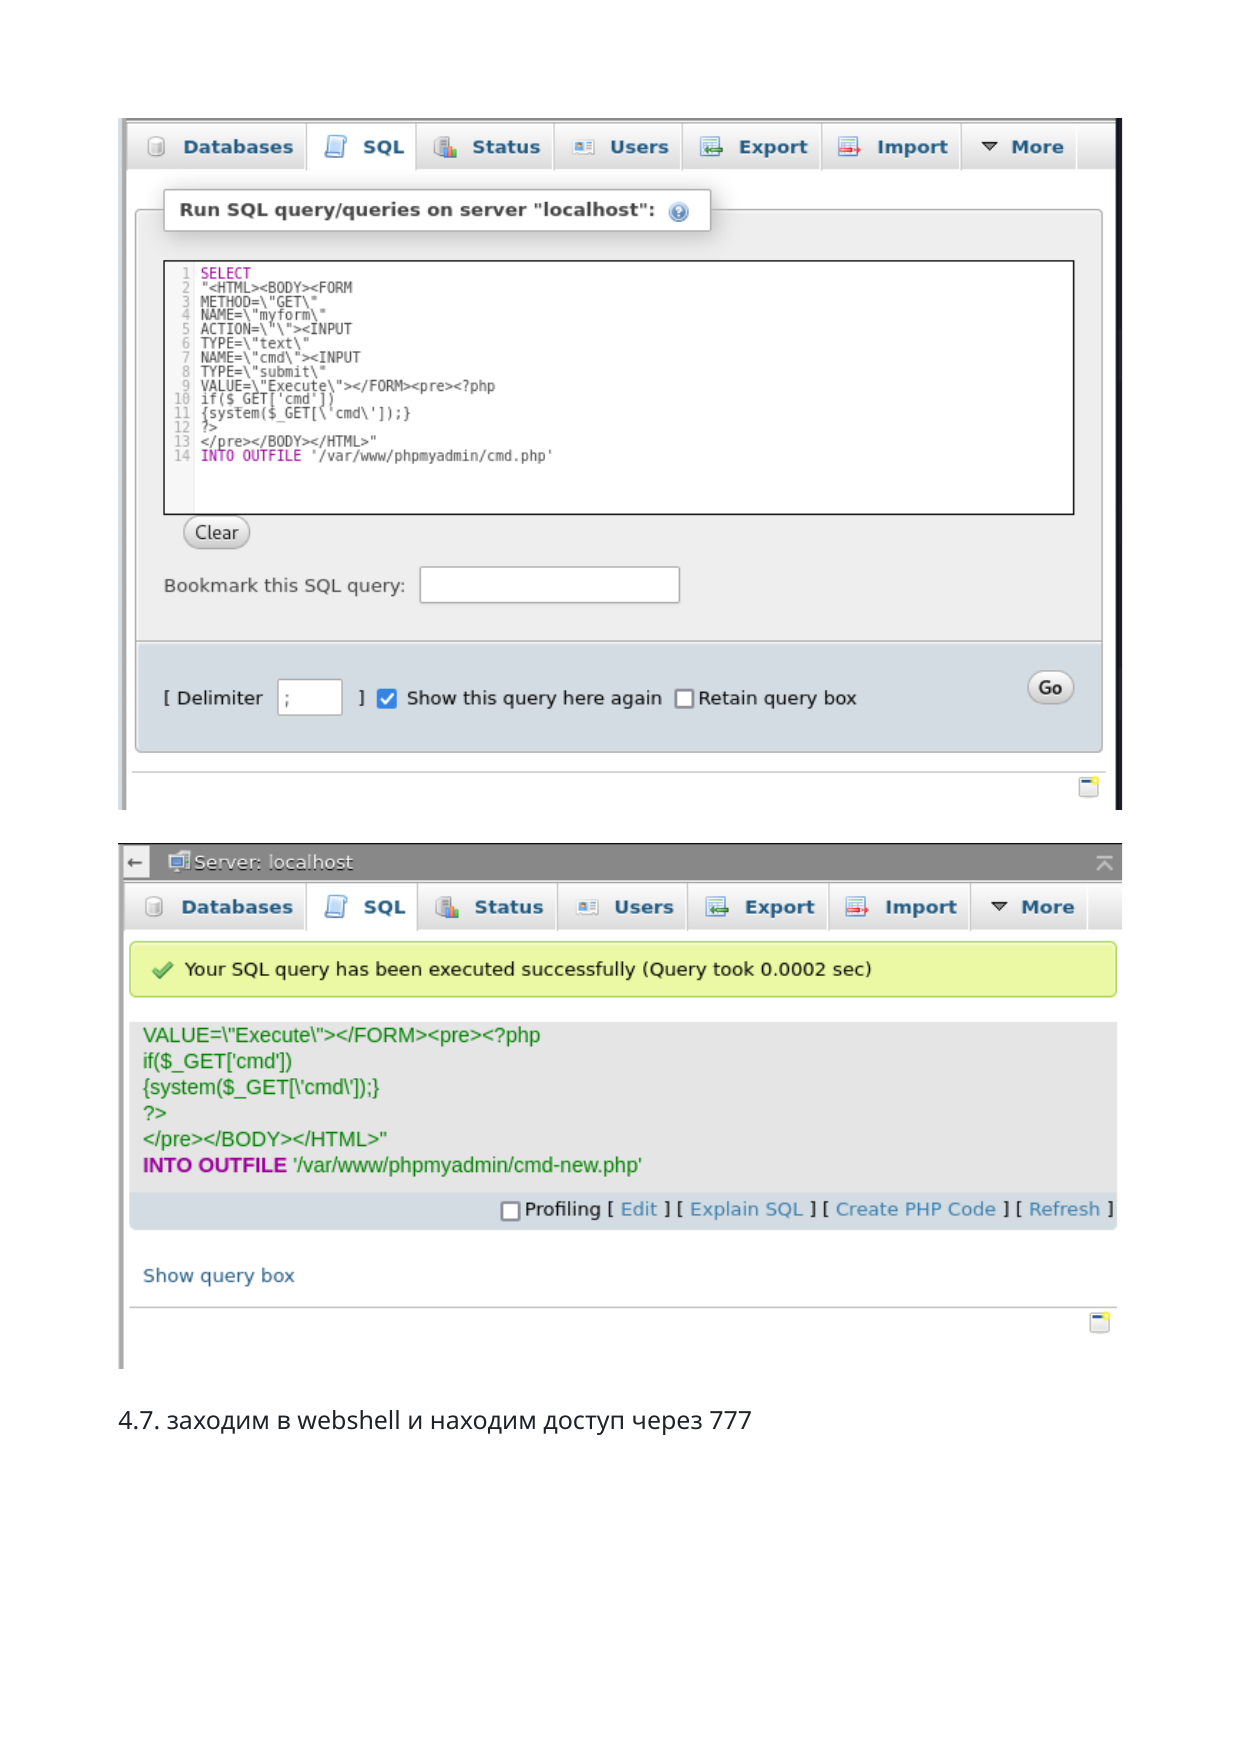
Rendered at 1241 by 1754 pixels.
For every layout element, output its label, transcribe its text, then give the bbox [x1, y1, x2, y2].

picture [118, 118, 1123, 810]
text 4.7. заходим в webshell и находим доступ через 777 [118, 1402, 1122, 1436]
picture [118, 843, 1123, 1369]
